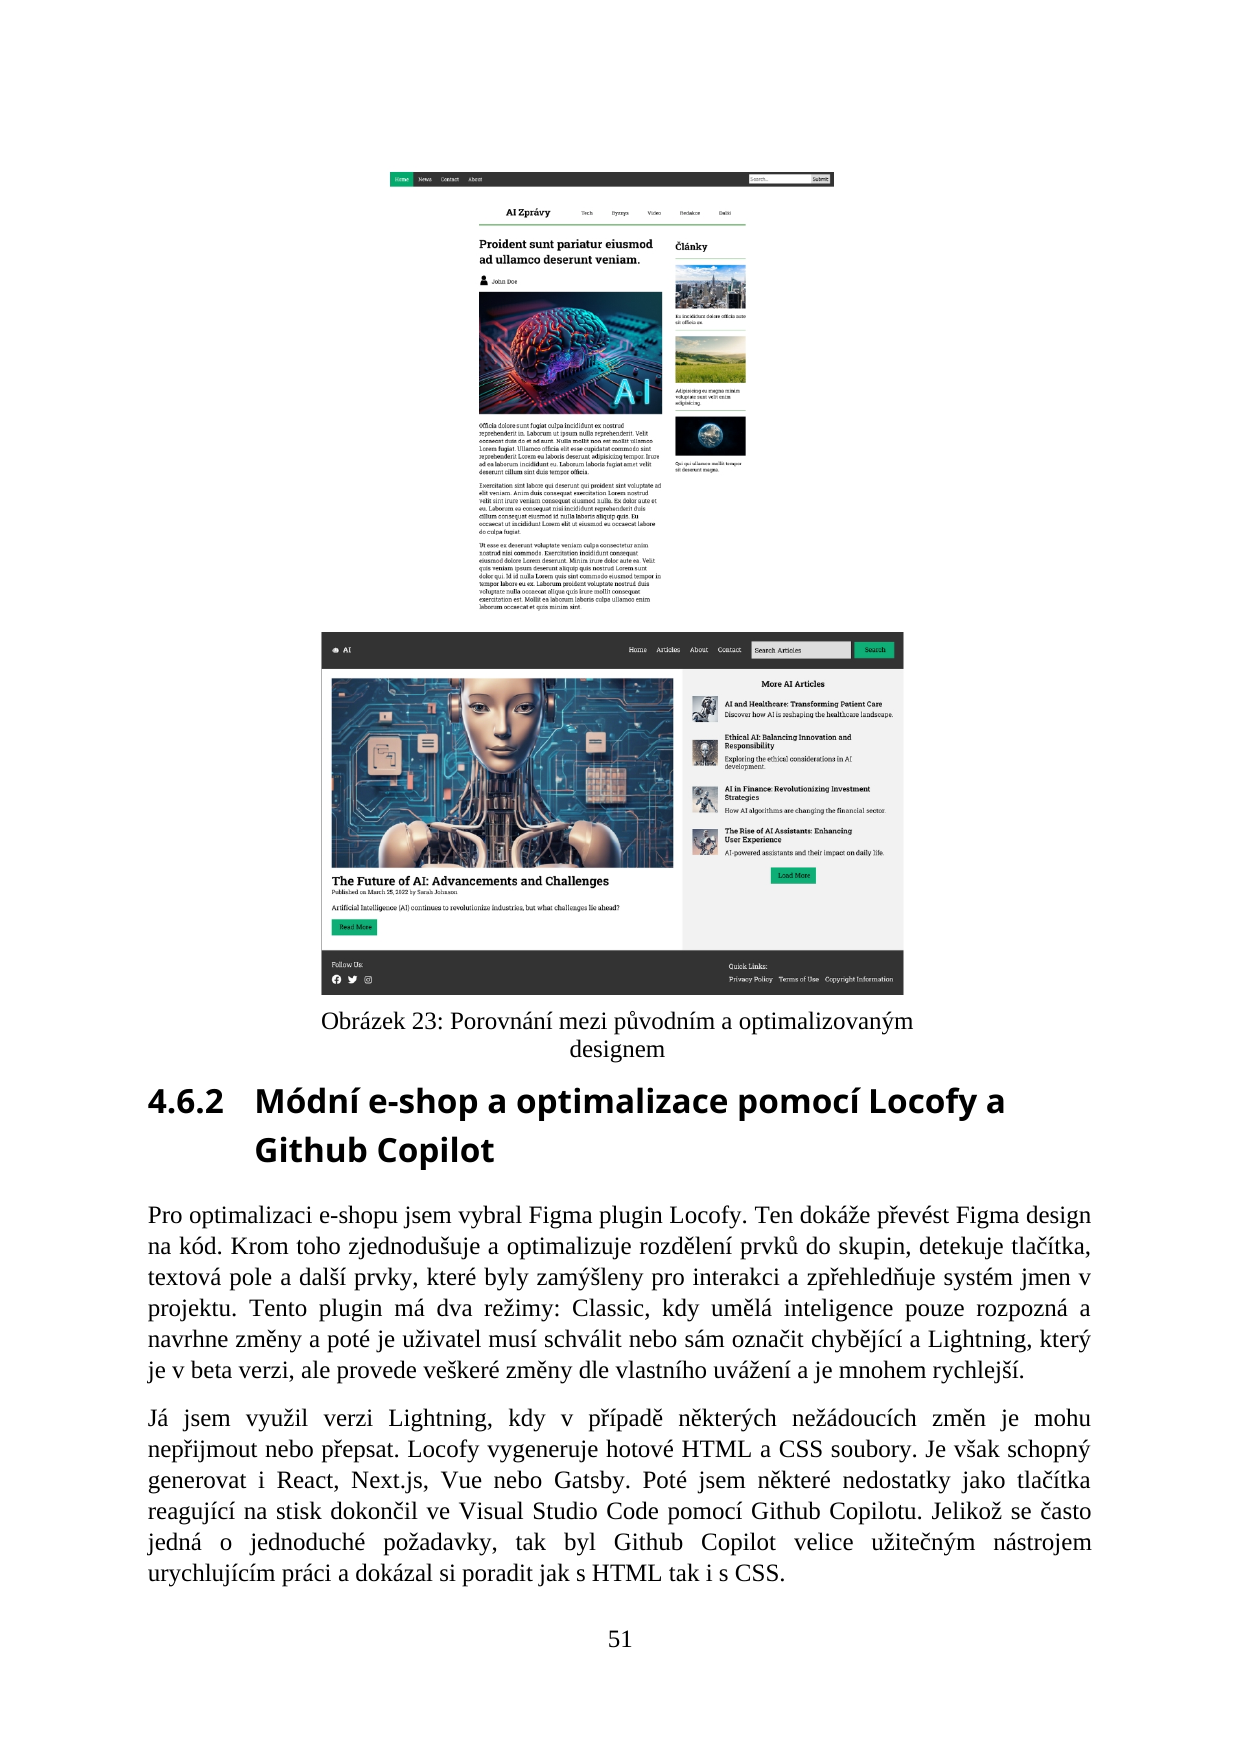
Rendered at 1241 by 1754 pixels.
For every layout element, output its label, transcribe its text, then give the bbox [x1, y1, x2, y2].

text Pro optimalizaci e-shopu jsem vybral Figma plugin Locofy. Ten dokáže převést Figma design na kód. Krom toho zjednodušuje a optimalizuje rozdělení prvků do skupin, detekuje tlačítka, textová pole a další prvky, které byly zamýšleny pro interakci a zpřehledňuje systém jmen v projektu. Tento plugin má dva režimy: Classic, kdy umělá inteligence pouze rozpozná a navrhne změny a poté je uživatel musí schválit nebo sám označit chybějící a Lightning, který je v beta verzi, ale provede veškeré změny dle vlastního uvážení a je mnohem rychlejší. [148, 1200, 1092, 1384]
list Obrázek 23: Porovnání mezi původním a optimalizovaným designem [296, 174, 938, 1063]
subtitle Módní e-shop a optimalizace pomocí Locofy a Github Copilot [148, 211, 1092, 1172]
picture [283, 165, 926, 1006]
text Já jsem využil verzi Lightning, kdy v případě některých nežádoucích změn je mohu nepřijmout nebo přepsat. Locofy vygeneruje hotové HTML a CSS soubory. Je však schopný generovat i React, Next.js, Vue nebo Gatsby. Poté jsem některé nedostatky jako tlačítka reagující na stisk dokončil ve Visual Studio Code pomocí Github Copilotu. Jelikož se často jedná o jednoduché požadavky, tak byl Github Copilot velice užitečným nástrojem urychlujícím práci a dokázal si poradit jak s HTML tak i s CSS. [148, 1403, 1092, 1587]
